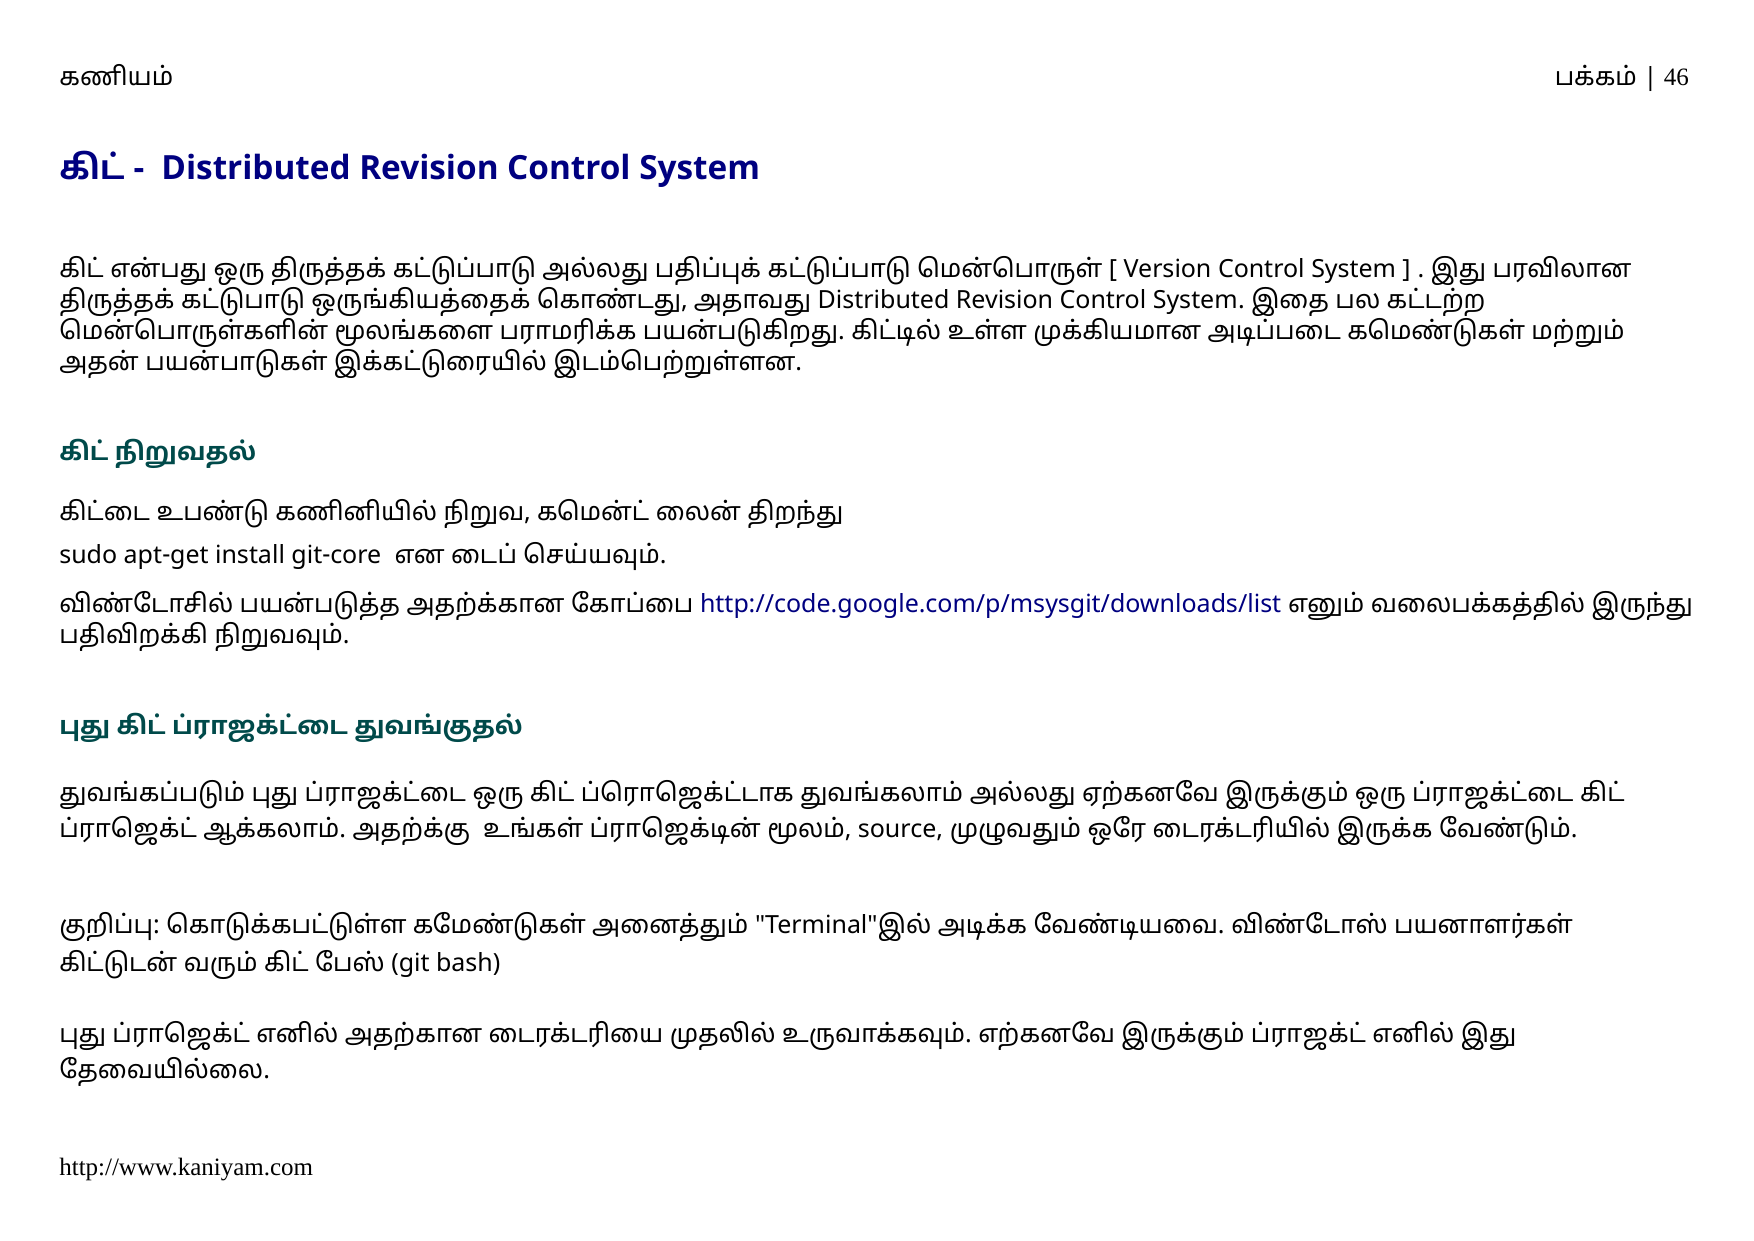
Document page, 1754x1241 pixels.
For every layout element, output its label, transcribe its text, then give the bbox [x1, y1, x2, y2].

text கிட்டை உபண்டு கணினியில் நிறுவ, கமென்ட் லைன் திறந்து [59, 499, 1695, 530]
text கிட் என்பது ஒரு திருத்தக் கட்டுப்பாடு அல்லது பதிப்புக் கட்டுப்பாடு மென்பொருள் [ Version Control System ] . இது பரவிலான திருத்தக் கட்டுபாடு ஒருங்கியத்தைக் கொண்டது, அதாவது Distributed Revision Control System. இதை பல கட்டற்ற மென்பொருள்களின் மூலங்களை பராமரிக்க பயன்படுகிறது. கிட்டில் உள்ள முக்கியமான அடிப்படை கமெண்டுகள் மற்றும் அதன் பயன்பாடுகள் இக்கட்டுரையில் இடம்பெற்றுள்ளன. [59, 251, 1695, 380]
text குறிப்பு: கொடுக்கபட்டுள்ள கமேண்டுகள் அனைத்தும் "Terminal"இல் அடிக்க வேண்டியவை. விண்டோஸ் பயனாளர்கள் கிட்டுடன் வரும் கிட் பேஸ் (git bash) புது ப்ராஜெக்ட் எனில் அதற்கான டைரக்டரியை முதலில் உருவாக்கவும். எற்கனவே இருக்கும் ப்ராஜக்ட் எனில் இது தேவையில்லை. [59, 907, 1695, 1089]
text புது கிட் ப்ராஜக்ட்டை துவங்குதல் துவங்கப்படும் புது ப்ராஜக்ட்டை ஒரு கிட் ப்ரொஜெக்ட்டாக துவங்கலாம் அல்லது ஏற்கனவே இருக்கும் ஒரு ப்ராஜக்ட்டை கிட் ப்ராஜெக்ட் ஆக்கலாம். அதற்க்கு உங்கள் ப்ராஜெக்டின் மூலம், source, முழுவதும் ஒரே டைரக்டரியில் இருக்க வேண்டும். [59, 712, 1695, 848]
subtitle கிட் - Distributed Revision Control System [59, 143, 1695, 192]
text விண்டோசில் பயன்படுத்த அதற்க்கான கோப்பை http://code.google.com/p/msysgit/downloads/list எனும் வலைபக்கத்தில் இருந்து பதிவிறக்கி நிறுவவும். [59, 586, 1695, 653]
text கிட் நிறுவதல் [59, 439, 1695, 470]
text sudo apt-get install git-core என டைப் செய்யவும். [59, 542, 1695, 573]
